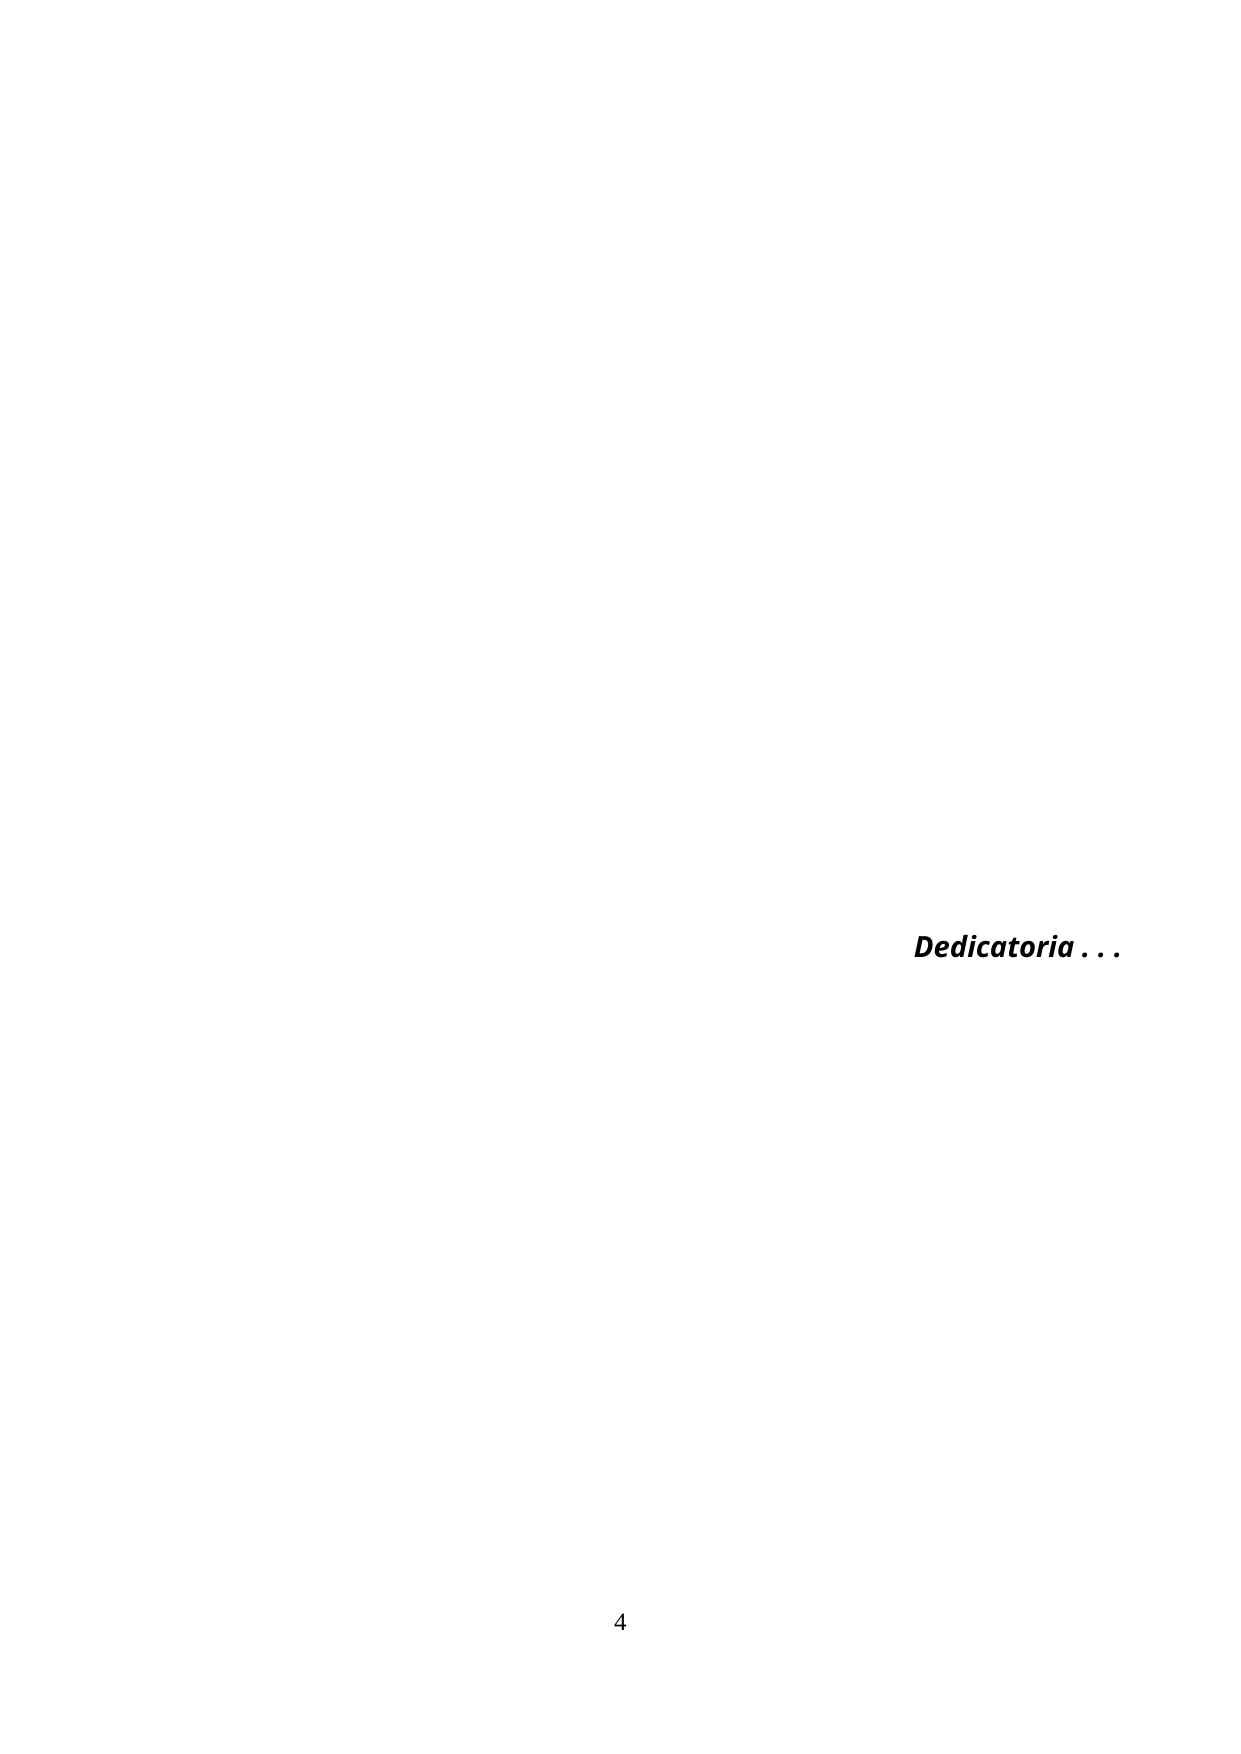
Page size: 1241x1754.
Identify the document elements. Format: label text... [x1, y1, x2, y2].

text Dedicatoria . . . [118, 927, 1122, 966]
